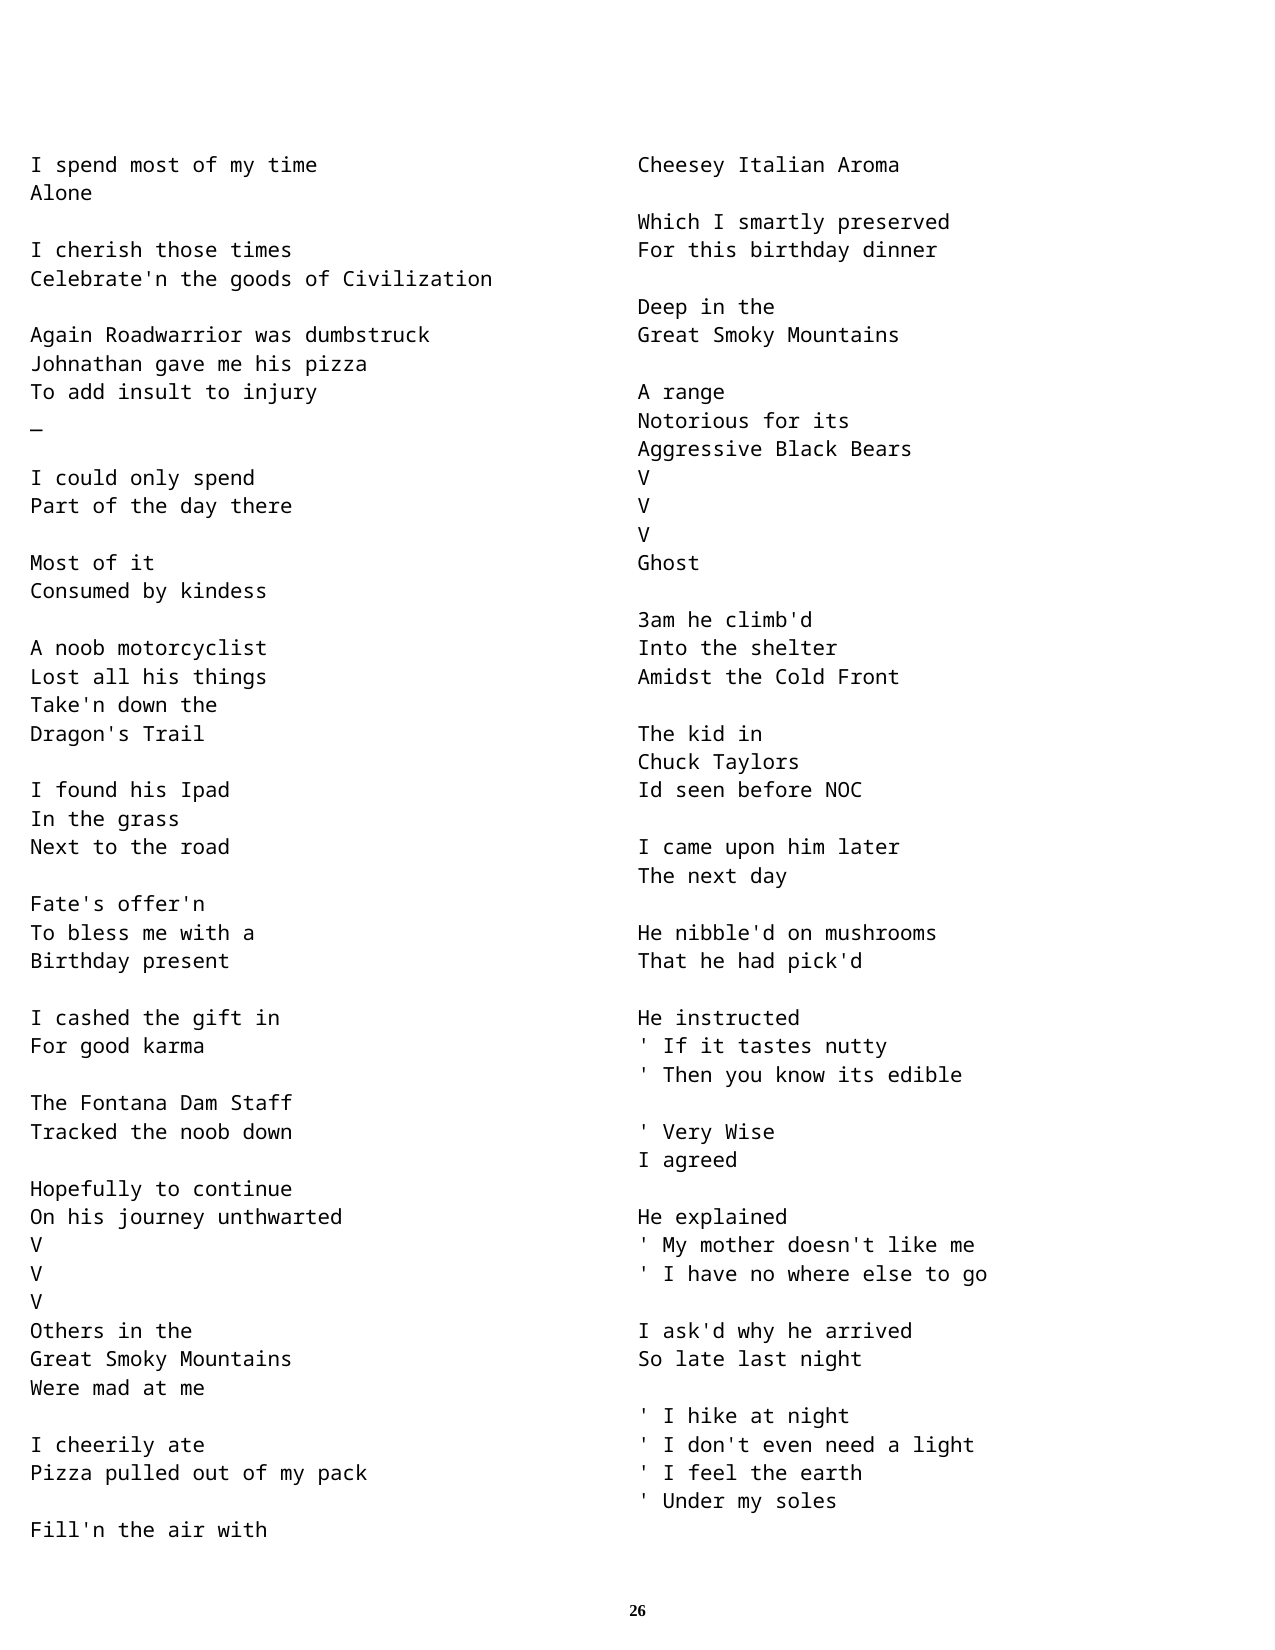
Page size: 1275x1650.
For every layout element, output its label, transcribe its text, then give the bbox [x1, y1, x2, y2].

text V [30, 1287, 637, 1316]
text V [637, 463, 1245, 491]
text Great Smoky Mountains [30, 1344, 637, 1373]
text ' I have no where else to go [637, 1259, 1245, 1287]
text V [637, 491, 1245, 520]
text For good karma [30, 1032, 637, 1060]
text ' I hike at night [637, 1401, 1245, 1430]
text To add insult to injury [30, 377, 637, 406]
text ' If it tastes nutty [637, 1032, 1245, 1060]
text Chuck Taylors [637, 747, 1245, 776]
text Which I smartly preserved [637, 207, 1245, 235]
text Amidst the Cold Front [637, 662, 1245, 690]
text Others in the [30, 1316, 637, 1344]
text I found his Ipad [30, 776, 637, 804]
text For this birthday dinner [637, 235, 1245, 264]
text The kid in [637, 719, 1245, 747]
text ' My mother doesn't like me [637, 1231, 1245, 1259]
text The next day [637, 861, 1245, 889]
text Deep in the [637, 292, 1245, 321]
text Aggressive Black Bears [637, 434, 1245, 463]
text Notorious for its [637, 406, 1245, 434]
text Celebrate'n the goods of Civilization [30, 264, 637, 292]
text Tracked the noob down [30, 1117, 637, 1145]
text On his journey unthwarted [30, 1202, 637, 1231]
text I agreed [637, 1145, 1245, 1174]
text Lost all his things [30, 662, 637, 690]
text ' Then you know its edible [637, 1060, 1245, 1088]
text Again Roadwarrior was dumbstruck [30, 321, 637, 349]
text Alone [30, 178, 637, 207]
text He nibble'd on mushrooms [637, 918, 1245, 946]
text Next to the road [30, 832, 637, 861]
text Take'n down the [30, 690, 637, 719]
text A noob motorcyclist [30, 633, 637, 662]
text I cherish those times [30, 235, 637, 264]
text V [30, 1231, 637, 1259]
text ' I feel the earth [637, 1458, 1245, 1487]
text I cashed the gift in [30, 1003, 637, 1032]
text Birthday present [30, 946, 637, 975]
text To bless me with a [30, 918, 637, 946]
text Consumed by kindess [30, 577, 637, 605]
text Most of it [30, 548, 637, 577]
text I spend most of my time [30, 150, 637, 178]
text Cheesey Italian Aroma [637, 150, 1245, 178]
text ' I don't even need a light [637, 1430, 1245, 1458]
text The Fontana Dam Staff [30, 1088, 637, 1117]
text Fate's offer'n [30, 889, 637, 918]
text I could only spend [30, 463, 637, 491]
text He explained [637, 1202, 1245, 1231]
text A range [637, 377, 1245, 406]
text Pizza pulled out of my pack [30, 1458, 637, 1487]
text I ask'd why he arrived [637, 1316, 1245, 1344]
text He instructed [637, 1003, 1245, 1032]
text Id seen before NOC [637, 776, 1245, 804]
text V [30, 1259, 637, 1287]
text Were mad at me [30, 1373, 637, 1401]
text So late last night [637, 1344, 1245, 1373]
text Part of the day there [30, 491, 637, 520]
text _ [30, 406, 637, 434]
text V [637, 520, 1245, 548]
text Fill'n the air with [30, 1515, 637, 1543]
text In the grass [30, 804, 637, 832]
text 3am he climb'd [637, 605, 1245, 633]
text Hopefully to continue [30, 1174, 637, 1202]
text Johnathan gave me his pizza [30, 349, 637, 377]
text ' Very Wise [637, 1117, 1245, 1145]
text Dragon's Trail [30, 719, 637, 747]
text I came upon him later [637, 832, 1245, 861]
text That he had pick'd [637, 946, 1245, 975]
text Great Smoky Mountains [637, 321, 1245, 349]
text I cheerily ate [30, 1430, 637, 1458]
text Into the shelter [637, 633, 1245, 662]
text ' Under my soles [637, 1487, 1245, 1515]
text Ghost [637, 548, 1245, 577]
